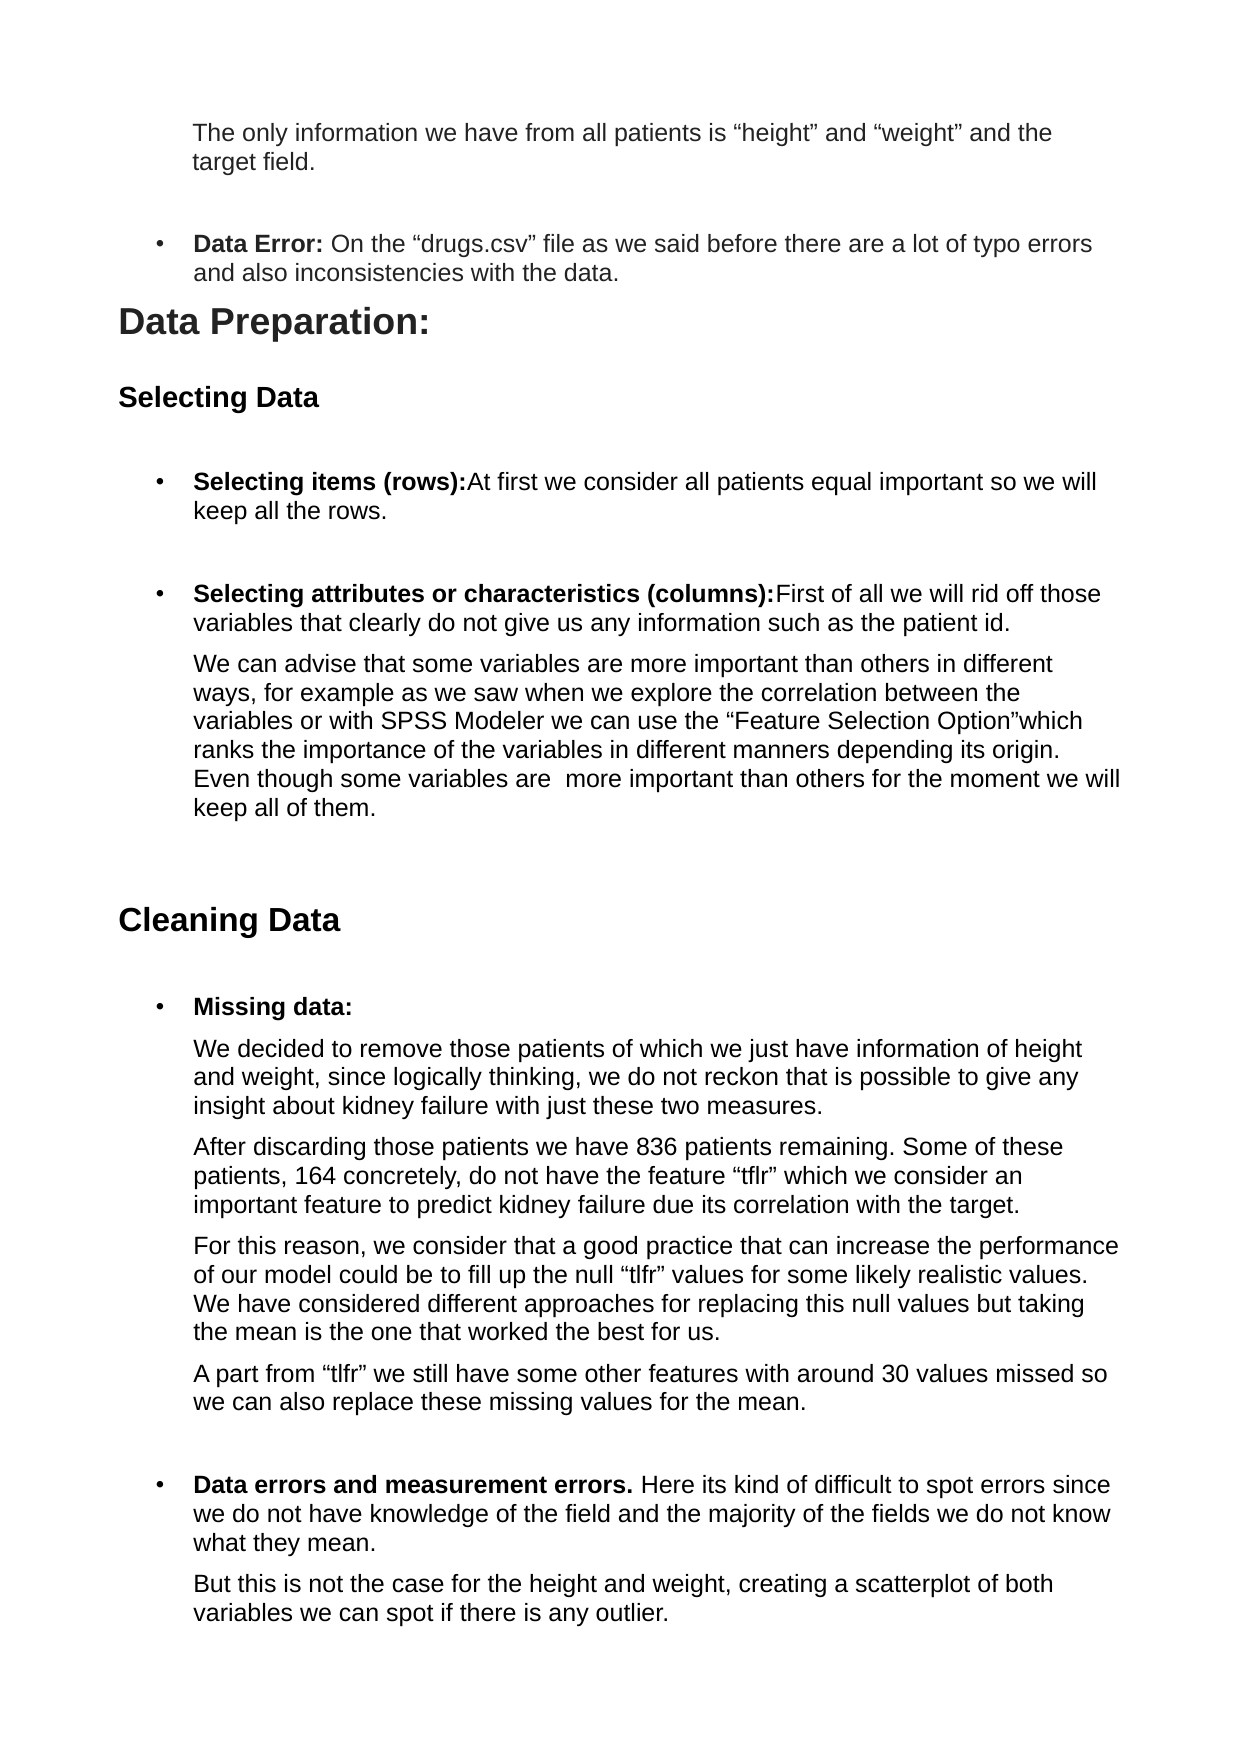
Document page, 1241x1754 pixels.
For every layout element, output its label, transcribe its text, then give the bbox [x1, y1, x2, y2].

subtitle Cleaning Data [118, 900, 1122, 938]
list For this reason, we consider that a good practice that can increase the performance of our model could be to fill up the null “tlfr” values for some likely realistic values. We have considered different approaches for replacing this null values but taking the mean is the one that worked the best for us. [156, 1231, 1122, 1346]
text The only information we have from all patients is “height” and “weight” and the target field. [118, 118, 1122, 176]
subtitle Selecting Data [118, 380, 1122, 414]
list But this is not the case for the height and weight, creating a scatterplot of both variables we can spot if there is any outlier. [156, 1569, 1122, 1626]
list We can advise that some variables are more important than others in different ways, for example as we saw when we explore the correlation between the variables or with SPSS Modeler we can use the “Feature Selection Option”which ranks the importance of the variables in different manners depending its origin. Even though some variables are more important than others for the moment we will keep all of them. [156, 649, 1122, 821]
list Missing data: [156, 992, 1122, 1021]
list Selecting attributes or characteristics (columns):First of all we will rid off those variables that clearly do not give us any information such as the patient id. [156, 579, 1122, 636]
list We decided to remove those patients of which we just have information of height and weight, since logically thinking, we do not reckon that is possible to give any insight about kidney failure with just these two measures. [156, 1034, 1122, 1120]
text Data Preparation: [118, 299, 1122, 343]
list Selecting items (rows):At first we consider all patients equal important so we will keep all the rows. [156, 467, 1122, 525]
list A part from “tlfr” we still have some other features with around 30 values missed so we can also replace these missing values for the mean. [156, 1359, 1122, 1416]
list After discarding those patients we have 836 patients remaining. Some of these patients, 164 concretely, do not have the feature “tflr” which we consider an important feature to predict kidney failure due its correlation with the target. [156, 1132, 1122, 1219]
list Data errors and measurement errors. Here its kind of difficult to spot errors since we do not have knowledge of the field and the majority of the fields we do not know what they mean. [156, 1470, 1122, 1556]
list Data Error: On the “drugs.csv” file as we said before there are a lot of typo errors and also inconsistencies with the data. [156, 229, 1122, 287]
